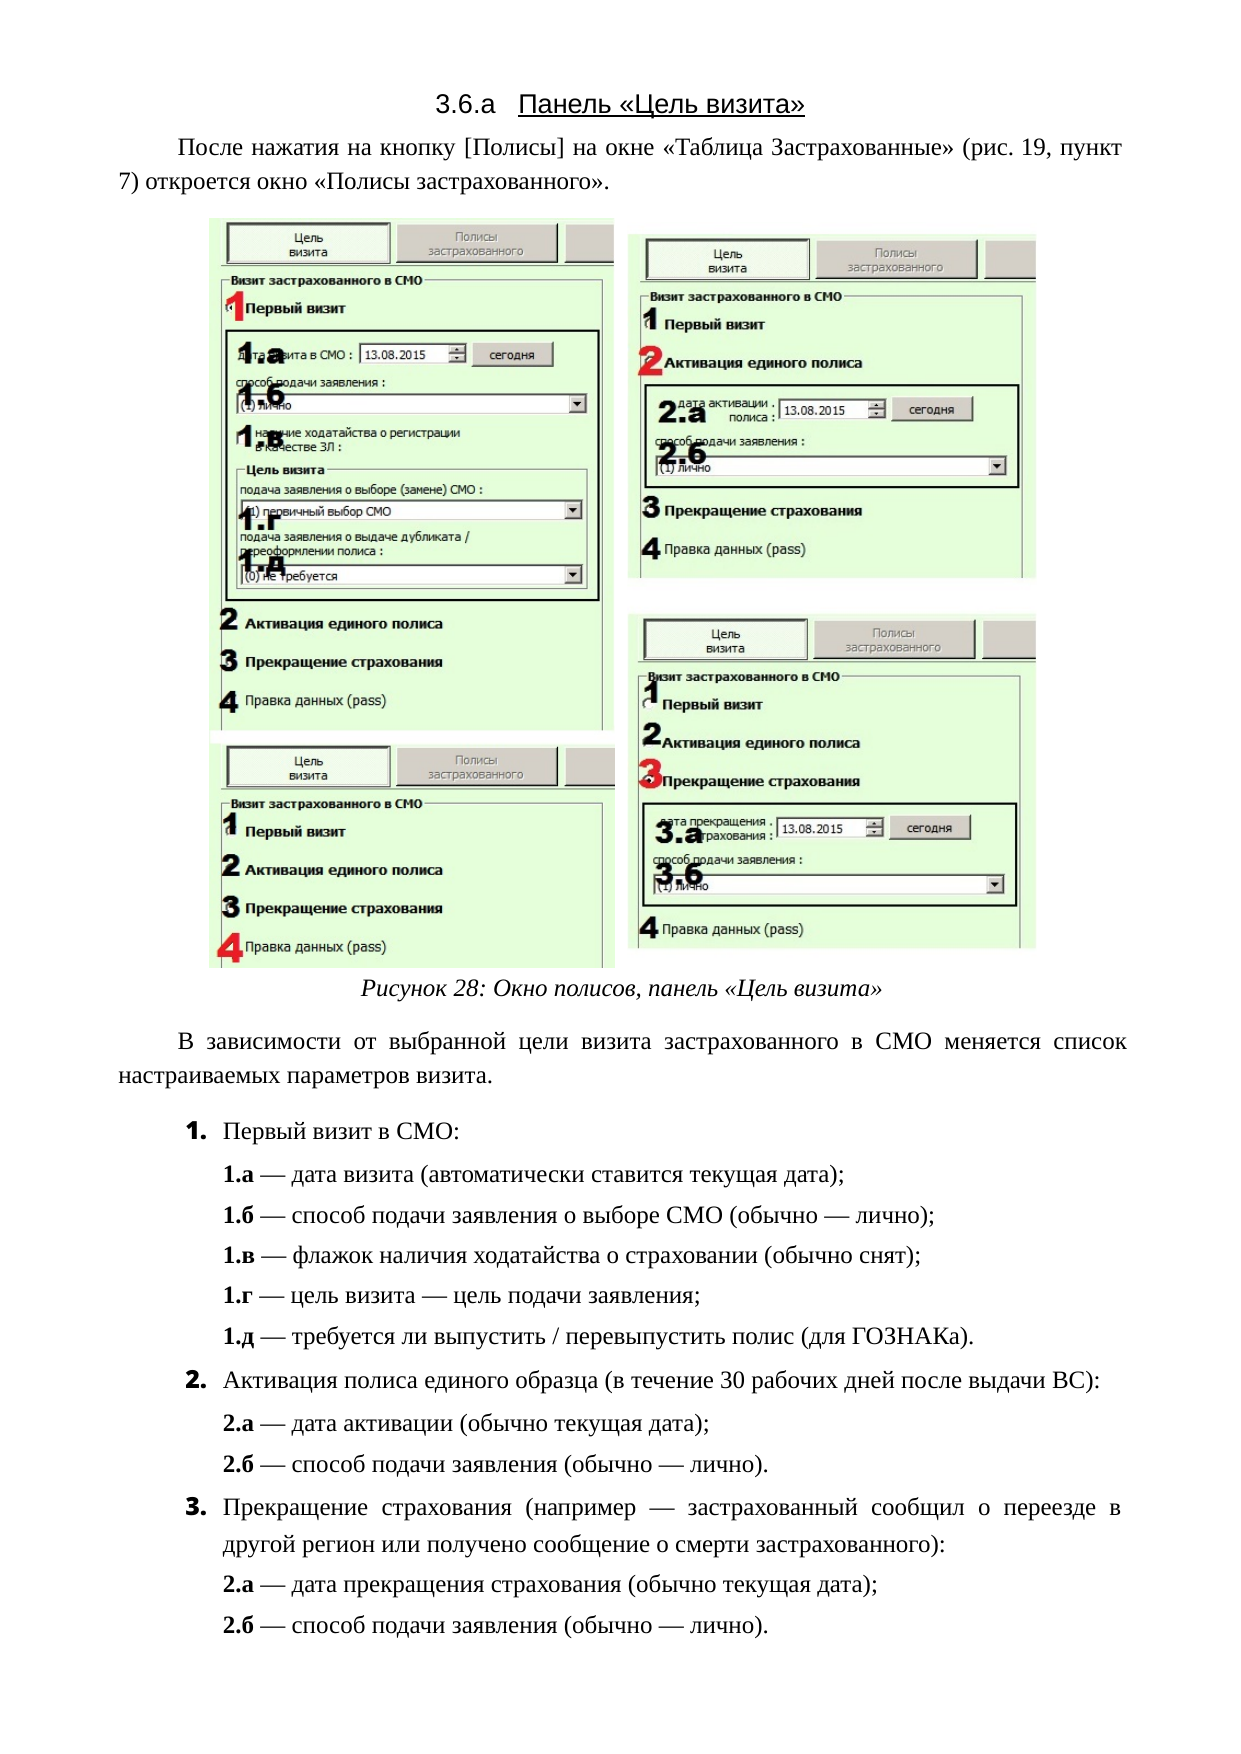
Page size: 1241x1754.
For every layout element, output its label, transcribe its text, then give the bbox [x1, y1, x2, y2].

list 2.б — способ подачи заявления (обычно — лично). [185, 1610, 1122, 1638]
list 1.в — флажок наличия ходатайства о страховании (обычно снят); [185, 1240, 1122, 1269]
list 1.д — требуется ли выпустить / перевыпустить полис (для ГОЗНАКа). [185, 1321, 1122, 1350]
text В зависимости от выбранной цели визита застрахованного в СМО меняется список настраиваемых параметров визита. [118, 1026, 1128, 1089]
list Первый визит в СМО: [185, 1113, 1122, 1147]
list 1.б — способ подачи заявления о выборе СМО (обычно — лично); [185, 1200, 1122, 1228]
picture [209, 218, 615, 968]
list 1.а — дата визита (автоматически ставится текущая дата); [185, 1159, 1122, 1188]
picture [627, 222, 1037, 968]
list 2.а — дата прекращения страхования (обычно текущая дата); [185, 1569, 1122, 1598]
subtitle Панель «Цель визита» [118, 88, 1122, 119]
text После нажатия на кнопку [Полисы] на окне «Таблица Застрахованные» (рис. 19, пункт 7) откроется окно «Полисы застрахованного». [118, 132, 1122, 195]
list 2.б — способ подачи заявления (обычно — лично). [185, 1449, 1122, 1477]
list 1.г — цель визита — цель подачи заявления; [185, 1281, 1122, 1309]
list 2.а — дата активации (обычно текущая дата); [185, 1408, 1122, 1437]
list Активация полиса единого образца (в течение 30 рабочих дней после выдачи ВС): [185, 1361, 1122, 1396]
list Прекращение страхования (например — застрахованный сообщил о переезде в другой регион или получено сообщение о смерти застрахованного): [185, 1489, 1122, 1558]
text Рисунок 28: Окно полисов, панель «Цель визита» [118, 218, 1128, 1002]
